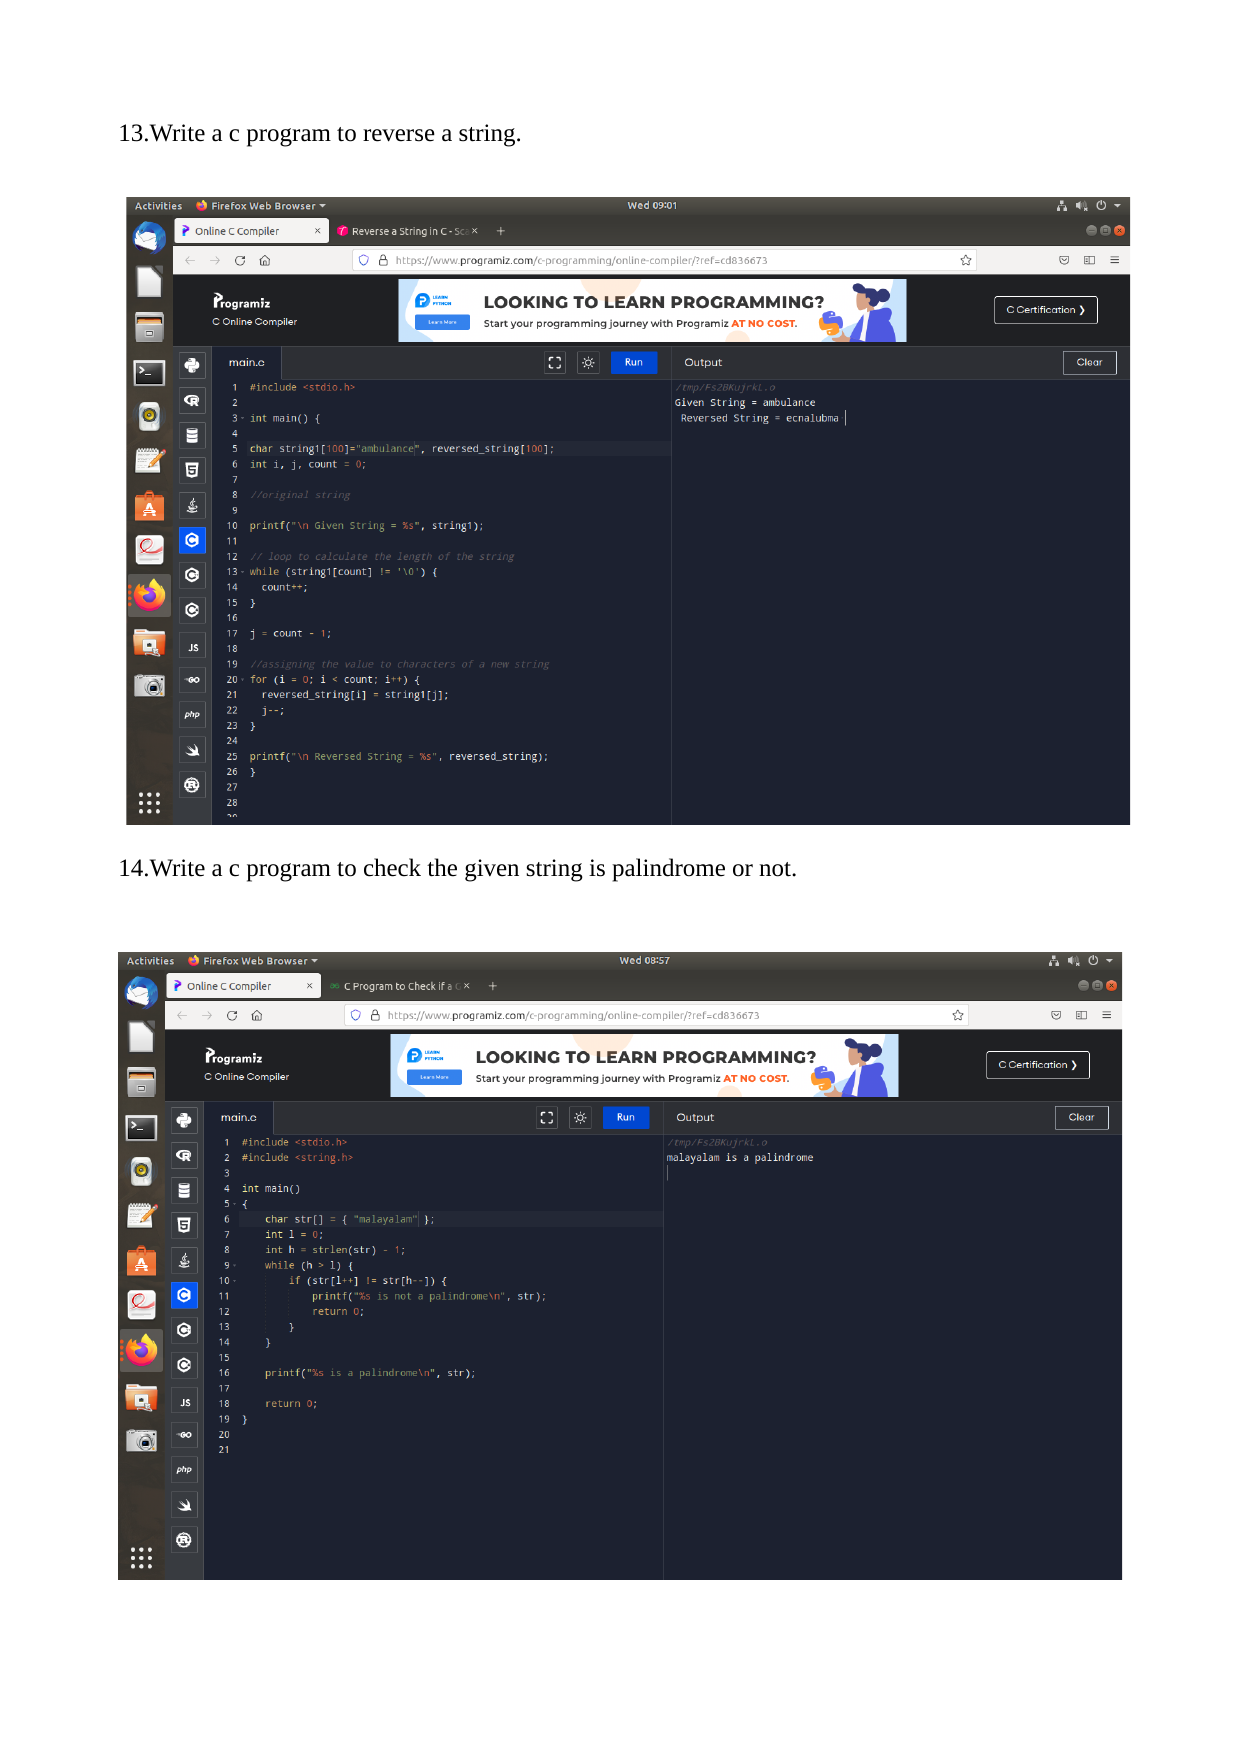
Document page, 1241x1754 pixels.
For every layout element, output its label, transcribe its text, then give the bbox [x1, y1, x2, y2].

picture [118, 952, 1123, 1580]
text 13.Write a c program to reverse a string. [118, 118, 1122, 147]
text 14.Write a c program to check the given string is palindrome or not. [118, 853, 1122, 882]
picture [126, 197, 1131, 825]
